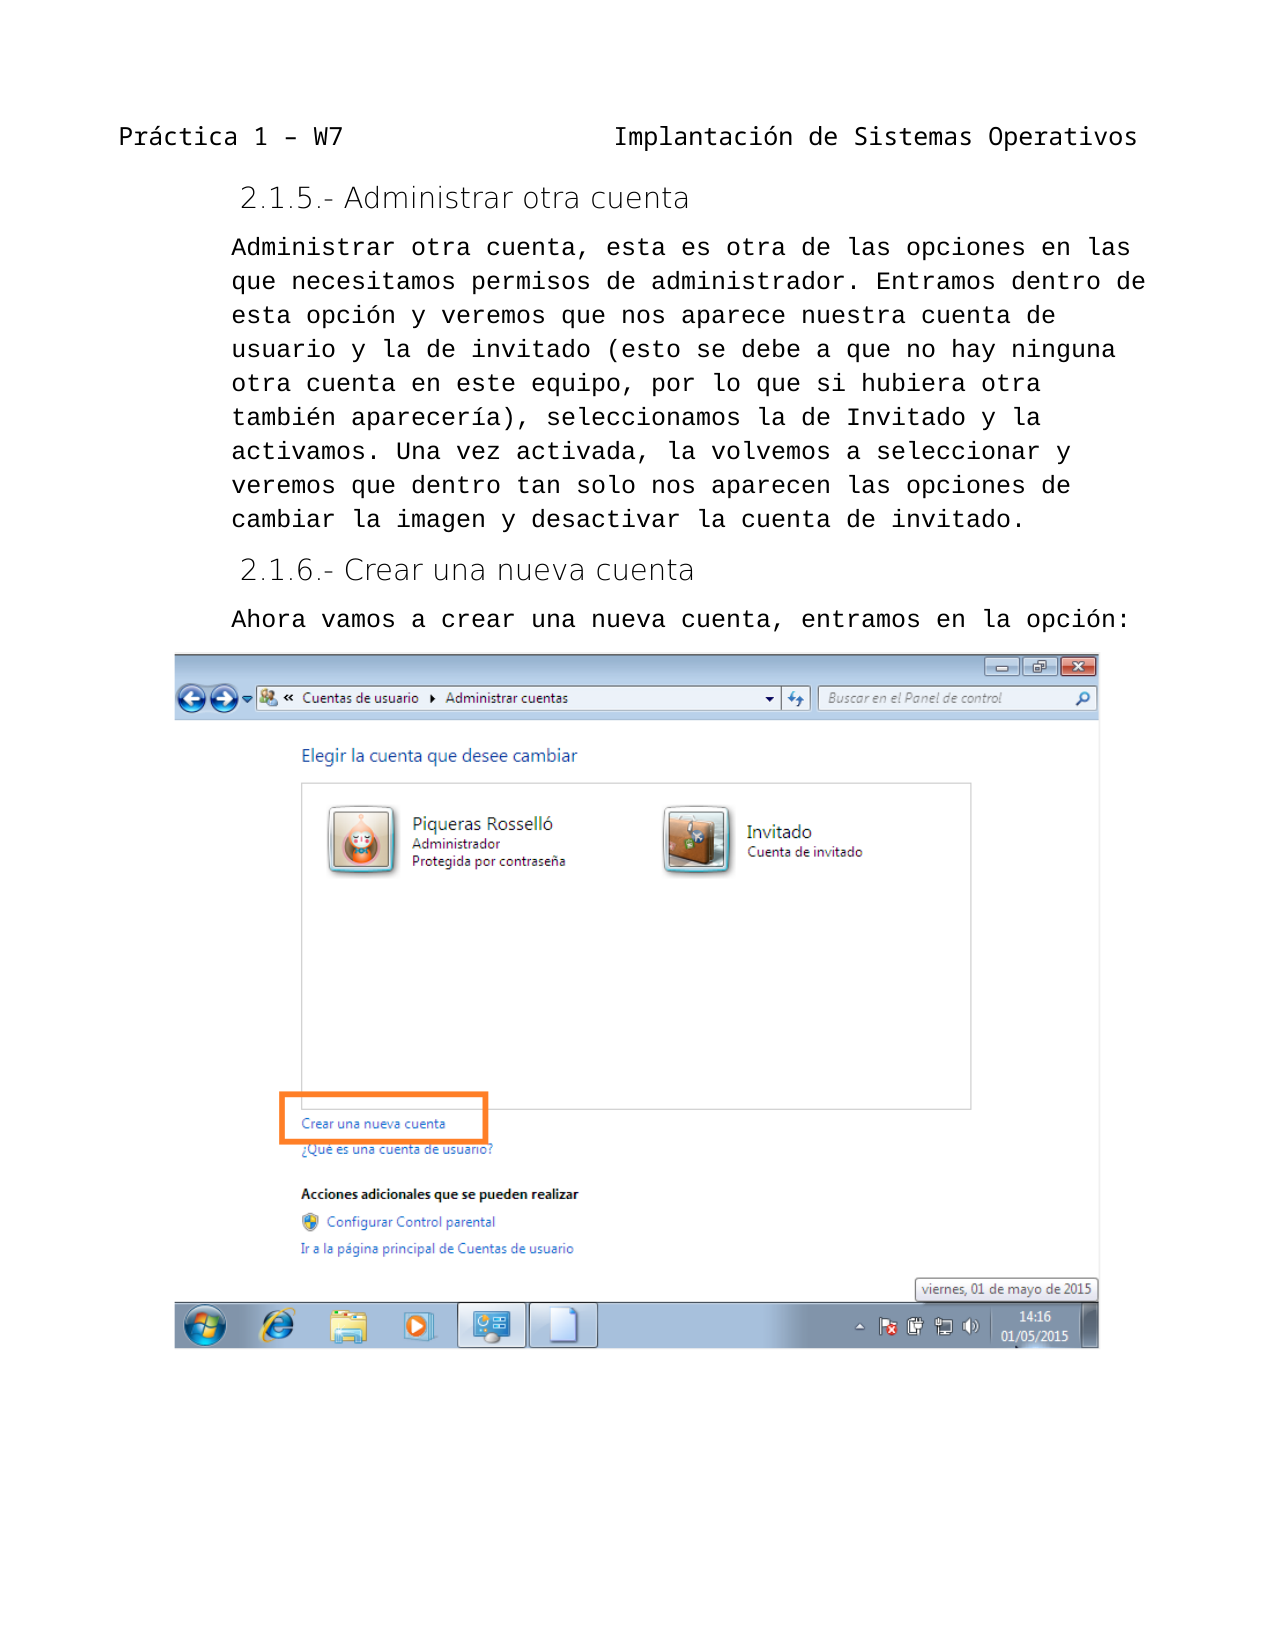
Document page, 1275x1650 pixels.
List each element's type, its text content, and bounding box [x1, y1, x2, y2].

list Administrar otra cuenta [231, 182, 1157, 216]
text Ahora vamos a crear una nueva cuenta, entramos en la opción: [231, 606, 1157, 634]
picture [174, 652, 1101, 1354]
text Administrar otra cuenta, esta es otra de las opciones en las que necesitamos permisos de administrador. Entramos dentro de esta opción y veremos que nos aparece nuestra cuenta de usuario y la de invitado (esto se debe a que no hay ninguna otra cuenta en este equipo, por lo que si hubiera otra también aparecería), seleccionamos la de Invitado y la activamos. Una vez activada, la volvemos a seleccionar y veremos que dentro tan solo nos aparecen las opciones de cambiar la imagen y desactivar la cuenta de invitado. [231, 235, 1157, 535]
list Crear una nueva cuenta [231, 553, 1157, 587]
